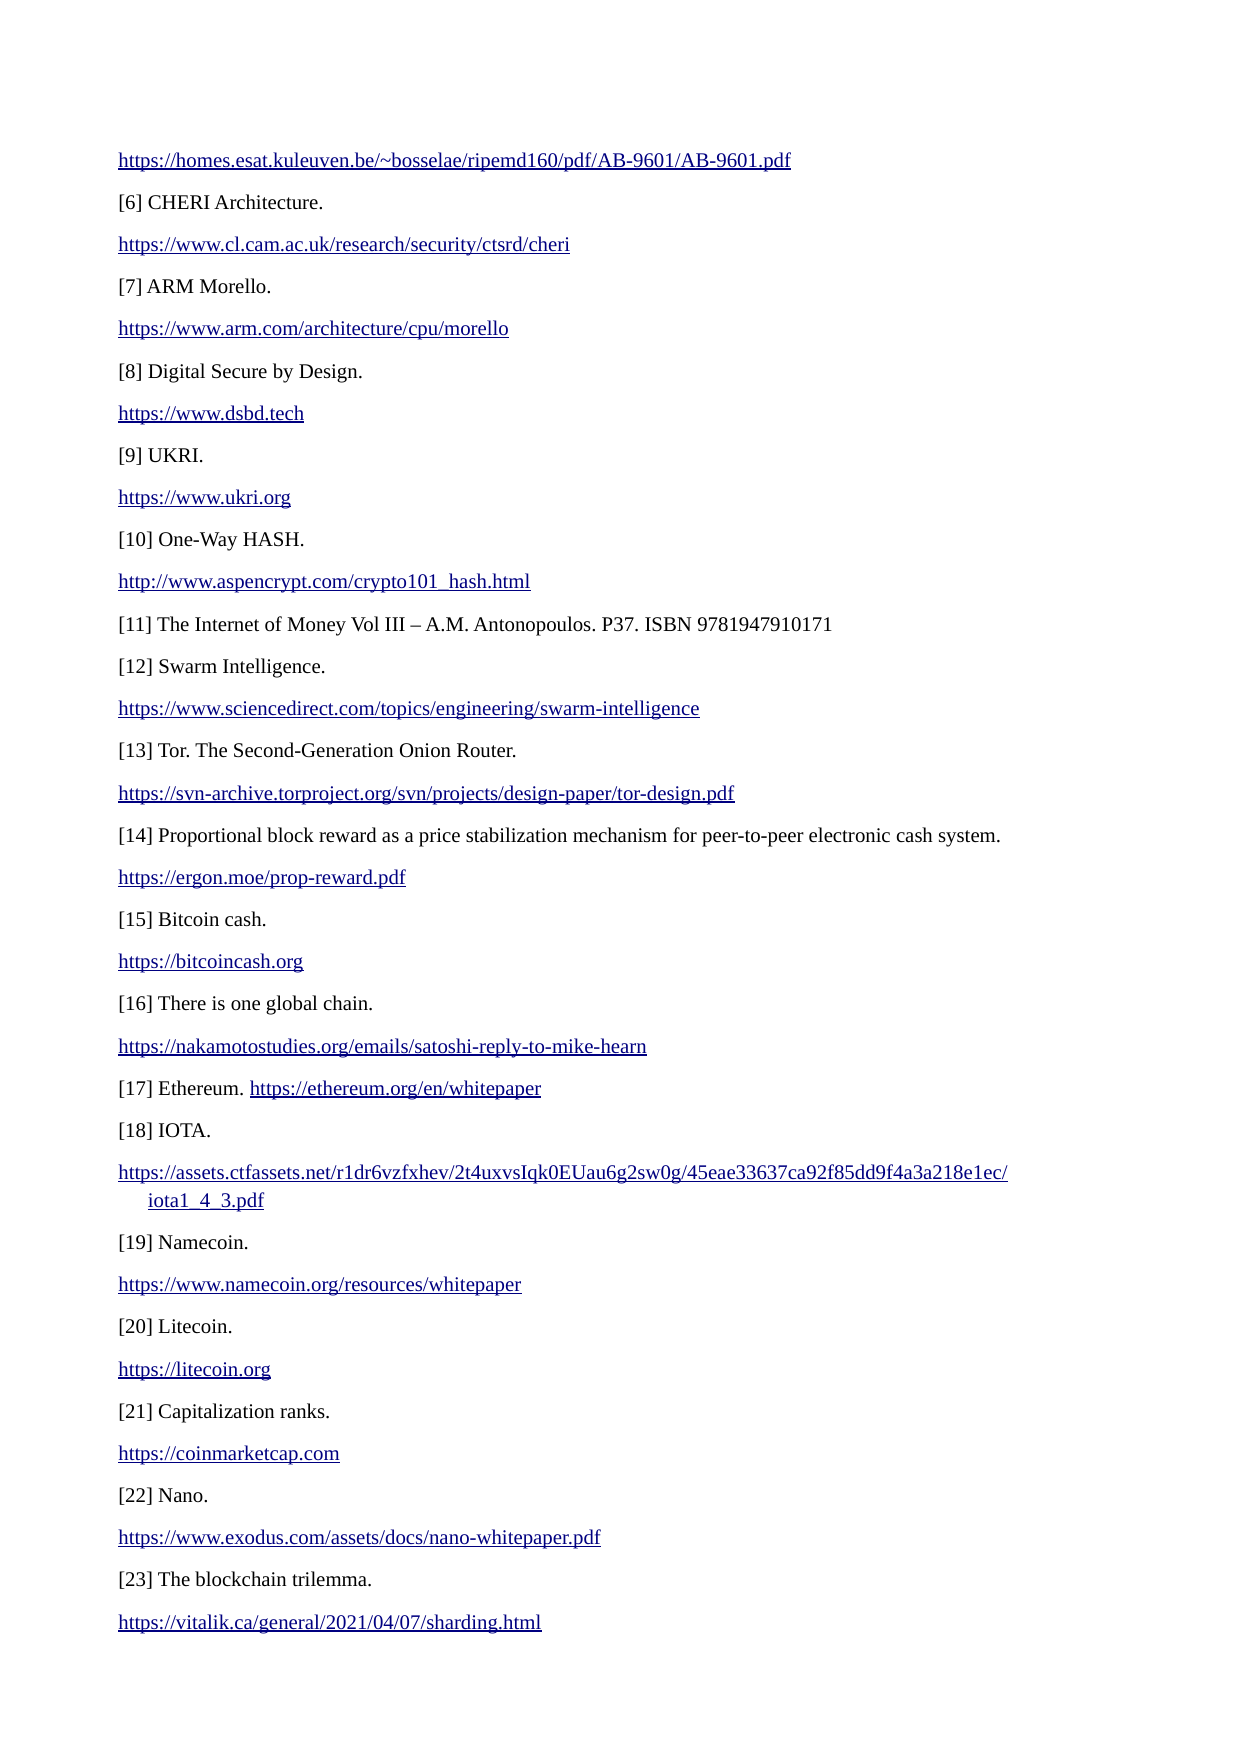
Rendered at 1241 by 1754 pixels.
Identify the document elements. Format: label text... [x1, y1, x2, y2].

text https://www.namecoin.org/resources/whitepaper [118, 1272, 1122, 1296]
text [11] The Internet of Money Vol III – A.M. Antonopoulos. P37. ISBN 9781947910171 [118, 612, 1122, 636]
text [22] Nano. [118, 1483, 1122, 1507]
text [6] CHERI Architecture. [118, 190, 1122, 214]
text [15] Bitcoin cash. [118, 907, 1122, 931]
text [14] Proportional block reward as a price stabilization mechanism for peer-to-peer electronic cash system. [118, 823, 1122, 847]
text [7] ARM Morello. [118, 274, 1122, 298]
text [17] Ethereum. https://ethereum.org/en/whitepaper [118, 1076, 1122, 1100]
text https://homes.esat.kuleuven.be/~bosselae/ripemd160/pdf/AB-9601/AB-9601.pdf [118, 148, 1122, 172]
text https://assets.ctfassets.net/r1dr6vzfxhev/2t4uxvsIqk0EUau6g2sw0g/45eae33637ca92f85dd9f4a3a218e1ec/iota1_4_3.pdf [118, 1160, 1122, 1212]
text https://www.cl.cam.ac.uk/research/security/ctsrd/cheri [118, 232, 1122, 256]
text [18] IOTA. [118, 1118, 1122, 1142]
text https://svn-archive.torproject.org/svn/projects/design-paper/tor-design.pdf [118, 780, 1122, 804]
text https://coinmarketcap.com [118, 1441, 1122, 1465]
text [12] Swarm Intelligence. [118, 654, 1122, 678]
text [16] There is one global chain. [118, 991, 1122, 1015]
text https://ergon.moe/prop-reward.pdf [118, 865, 1122, 889]
text [13] Tor. The Second-Generation Onion Router. [118, 738, 1122, 762]
text [20] Litecoin. [118, 1314, 1122, 1338]
text https://litecoin.org [118, 1356, 1122, 1381]
text https://www.sciencedirect.com/topics/engineering/swarm-intelligence [118, 696, 1122, 720]
text [8] Digital Secure by Design. [118, 358, 1122, 383]
text https://www.arm.com/architecture/cpu/morello [118, 316, 1122, 340]
text [9] UKRI. [118, 443, 1122, 467]
text https://bitcoincash.org [118, 949, 1122, 973]
text https://www.exodus.com/assets/docs/nano-whitepaper.pdf [118, 1525, 1122, 1549]
text http://www.aspencrypt.com/crypto101_hash.html [118, 569, 1122, 593]
text [23] The blockchain trilemma. [118, 1567, 1122, 1591]
text https://vitalik.ca/general/2021/04/07/sharding.html [118, 1609, 1122, 1634]
text [21] Capitalization ranks. [118, 1399, 1122, 1423]
text [10] One-Way HASH. [118, 527, 1122, 551]
text https://www.ukri.org [118, 485, 1122, 509]
text https://nakamotostudies.org/emails/satoshi-reply-to-mike-hearn [118, 1033, 1122, 1058]
text [19] Namecoin. [118, 1230, 1122, 1254]
text https://www.dsbd.tech [118, 401, 1122, 425]
